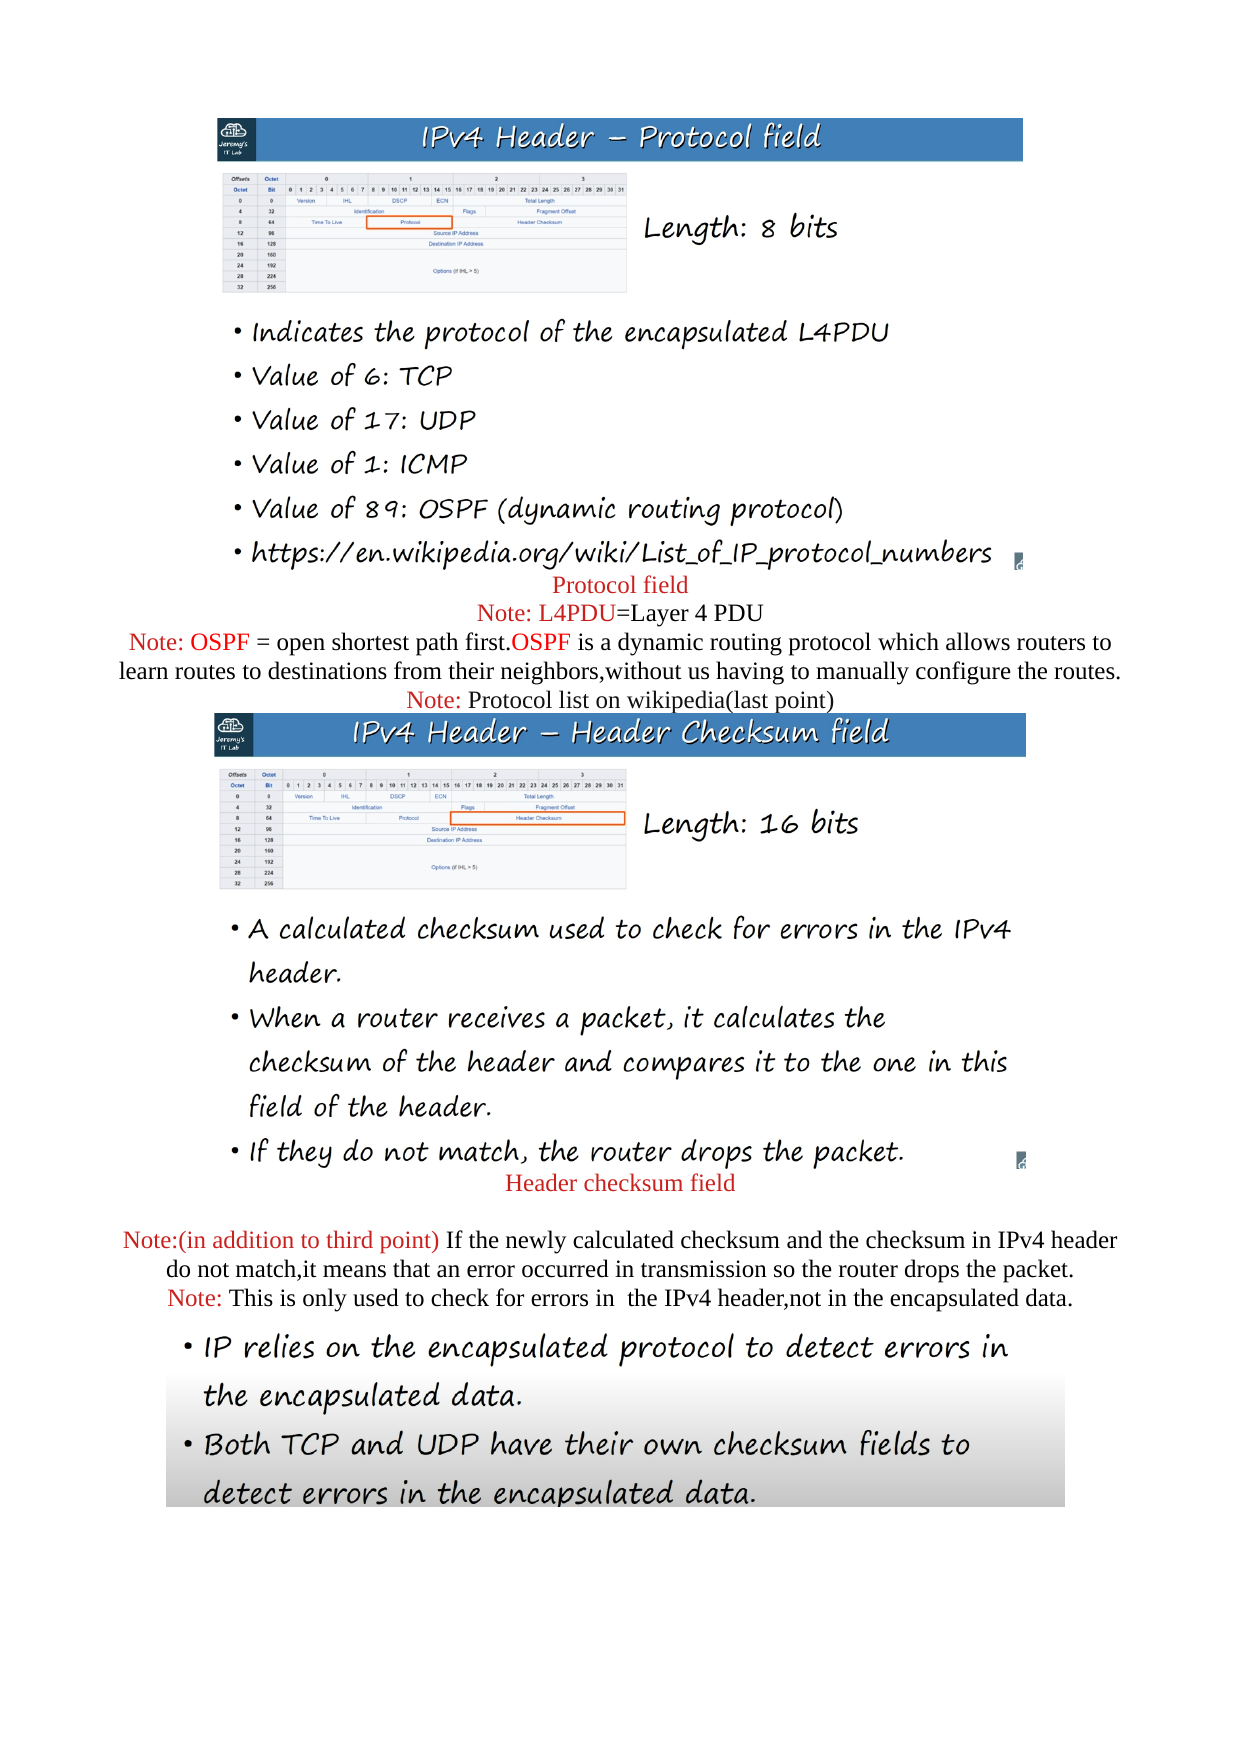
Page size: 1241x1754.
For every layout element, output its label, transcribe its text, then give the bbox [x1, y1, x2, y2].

text Note: L4PDU=Layer 4 PDU [118, 598, 1122, 627]
picture [217, 118, 1023, 570]
text Header checksum field [118, 713, 1122, 1197]
text Note: OSPF = open shortest path first.OSPF is a dynamic routing protocol which allows routers to learn routes to destinations from their neighbors,without us having to manually configure the routes. [118, 627, 1122, 685]
picture [214, 713, 1026, 1169]
text Note: Protocol list on wikipedia(last point) [118, 685, 1122, 713]
text Note:(in addition to third point) If the newly calculated checksum and the checksum in IPv4 header do not match,it means that an error occurred in transmission so the router drops the packet. [118, 1226, 1122, 1283]
text Protocol field [118, 118, 1122, 598]
text Note: This is only used to check for errors in the IPv4 header,not in the encapsulated data. [118, 1283, 1122, 1312]
picture [166, 1325, 1065, 1507]
